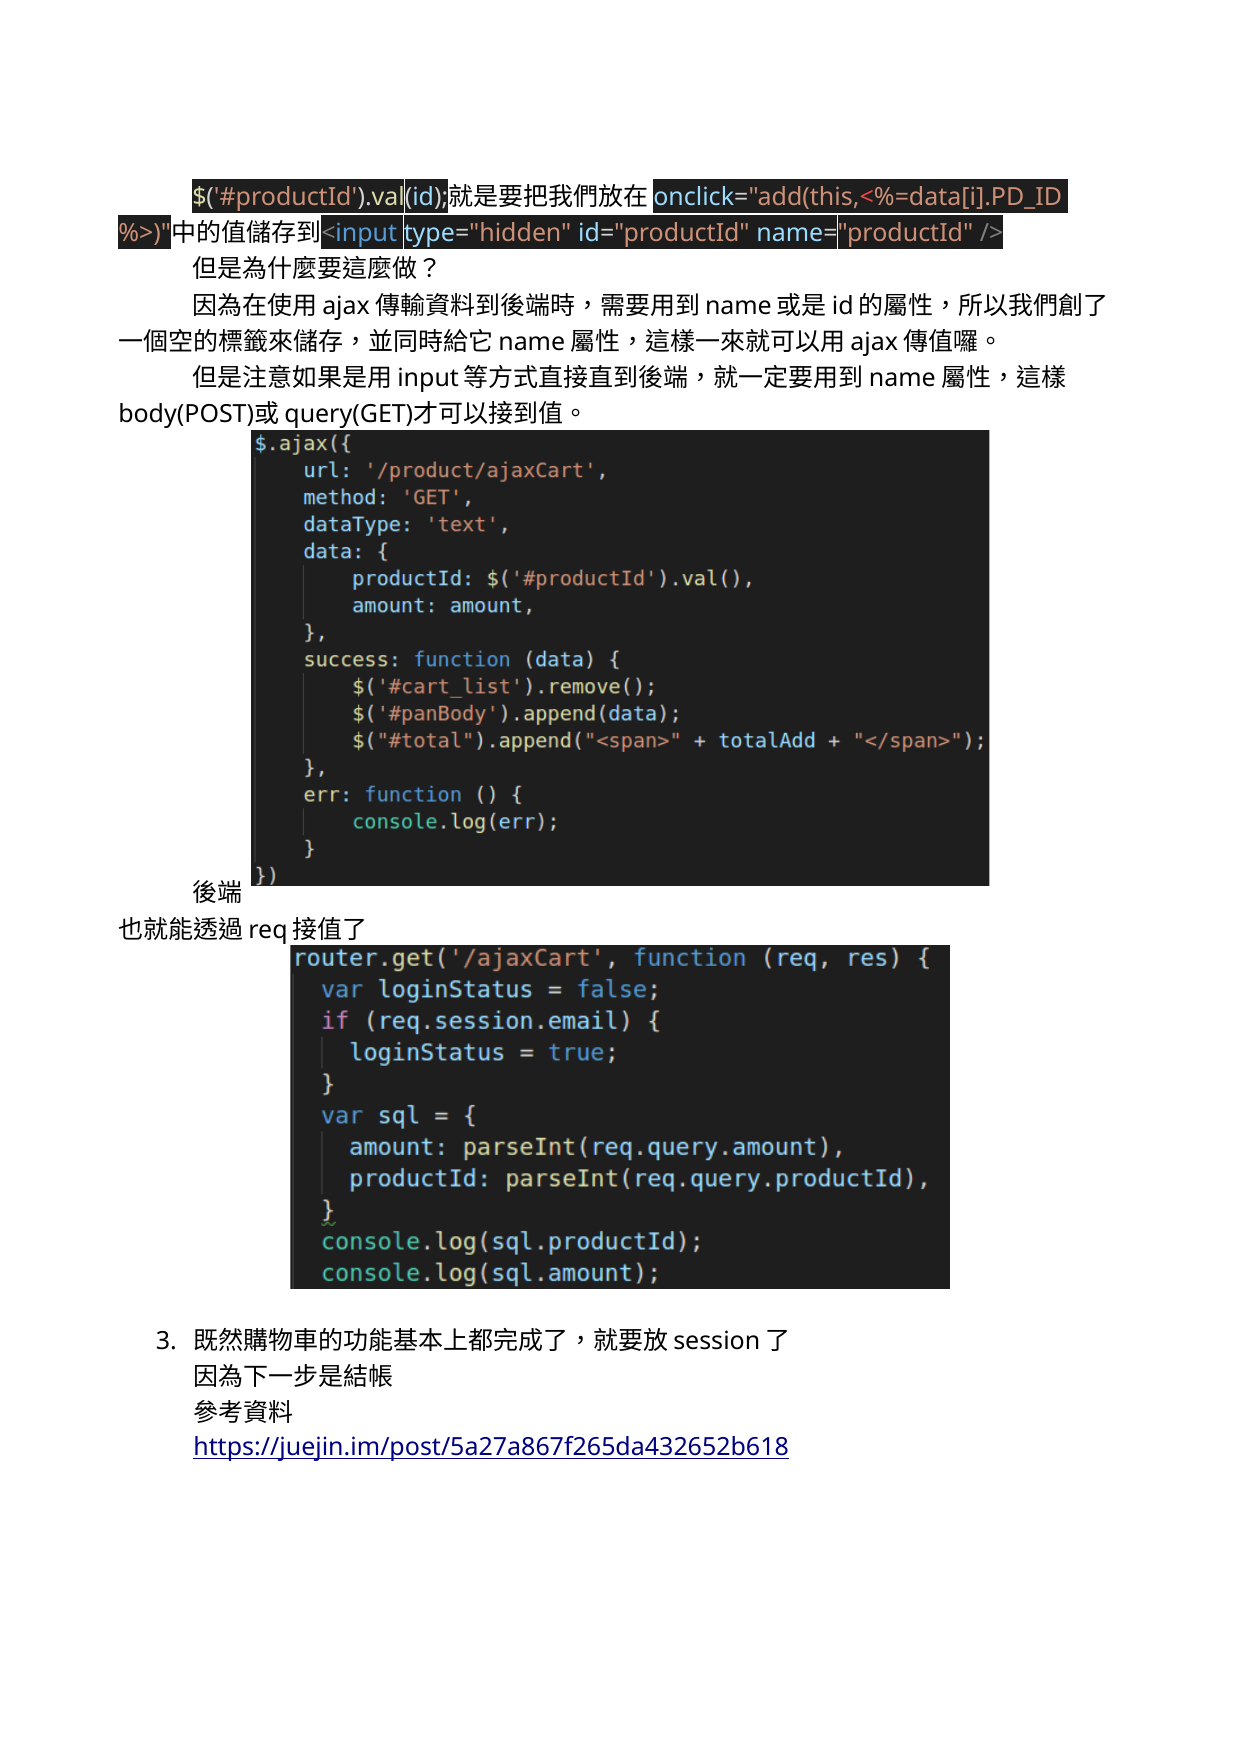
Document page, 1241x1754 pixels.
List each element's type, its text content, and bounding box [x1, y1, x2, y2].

text 但是為什麼要這麼做？ [118, 249, 1122, 285]
list 既然購物車的功能基本上都完成了，就要放session了 [156, 1320, 1122, 1356]
list 因為下一步是結帳 [156, 1356, 1122, 1393]
list 參考資料 [156, 1393, 1122, 1429]
text 因為在使用ajax傳輸資料到後端時，需要用到name或是id的屬性，所以我們創了一個空的標籤來儲存，並同時給它name屬性，這樣一來就可以用ajax傳值囉。 [118, 285, 1122, 358]
picture [290, 945, 950, 1289]
picture [251, 430, 990, 886]
text 後端也就能透過req接值了 [118, 873, 1122, 945]
text 但是注意如果是用input等方式直接直到後端，就一定要用到name屬性，這樣body(POST)或query(GET)才可以接到值。 [118, 358, 1122, 430]
list https://juejin.im/post/5a27a867f265da432652b618 [156, 1429, 1122, 1463]
text $('#productId').val(id);就是要把我們放在onclick="add(this,<%=data[i].PD_ID %>)"中的值儲存到<input type="hidden" id="productId" name="productId" /> [118, 176, 1122, 249]
